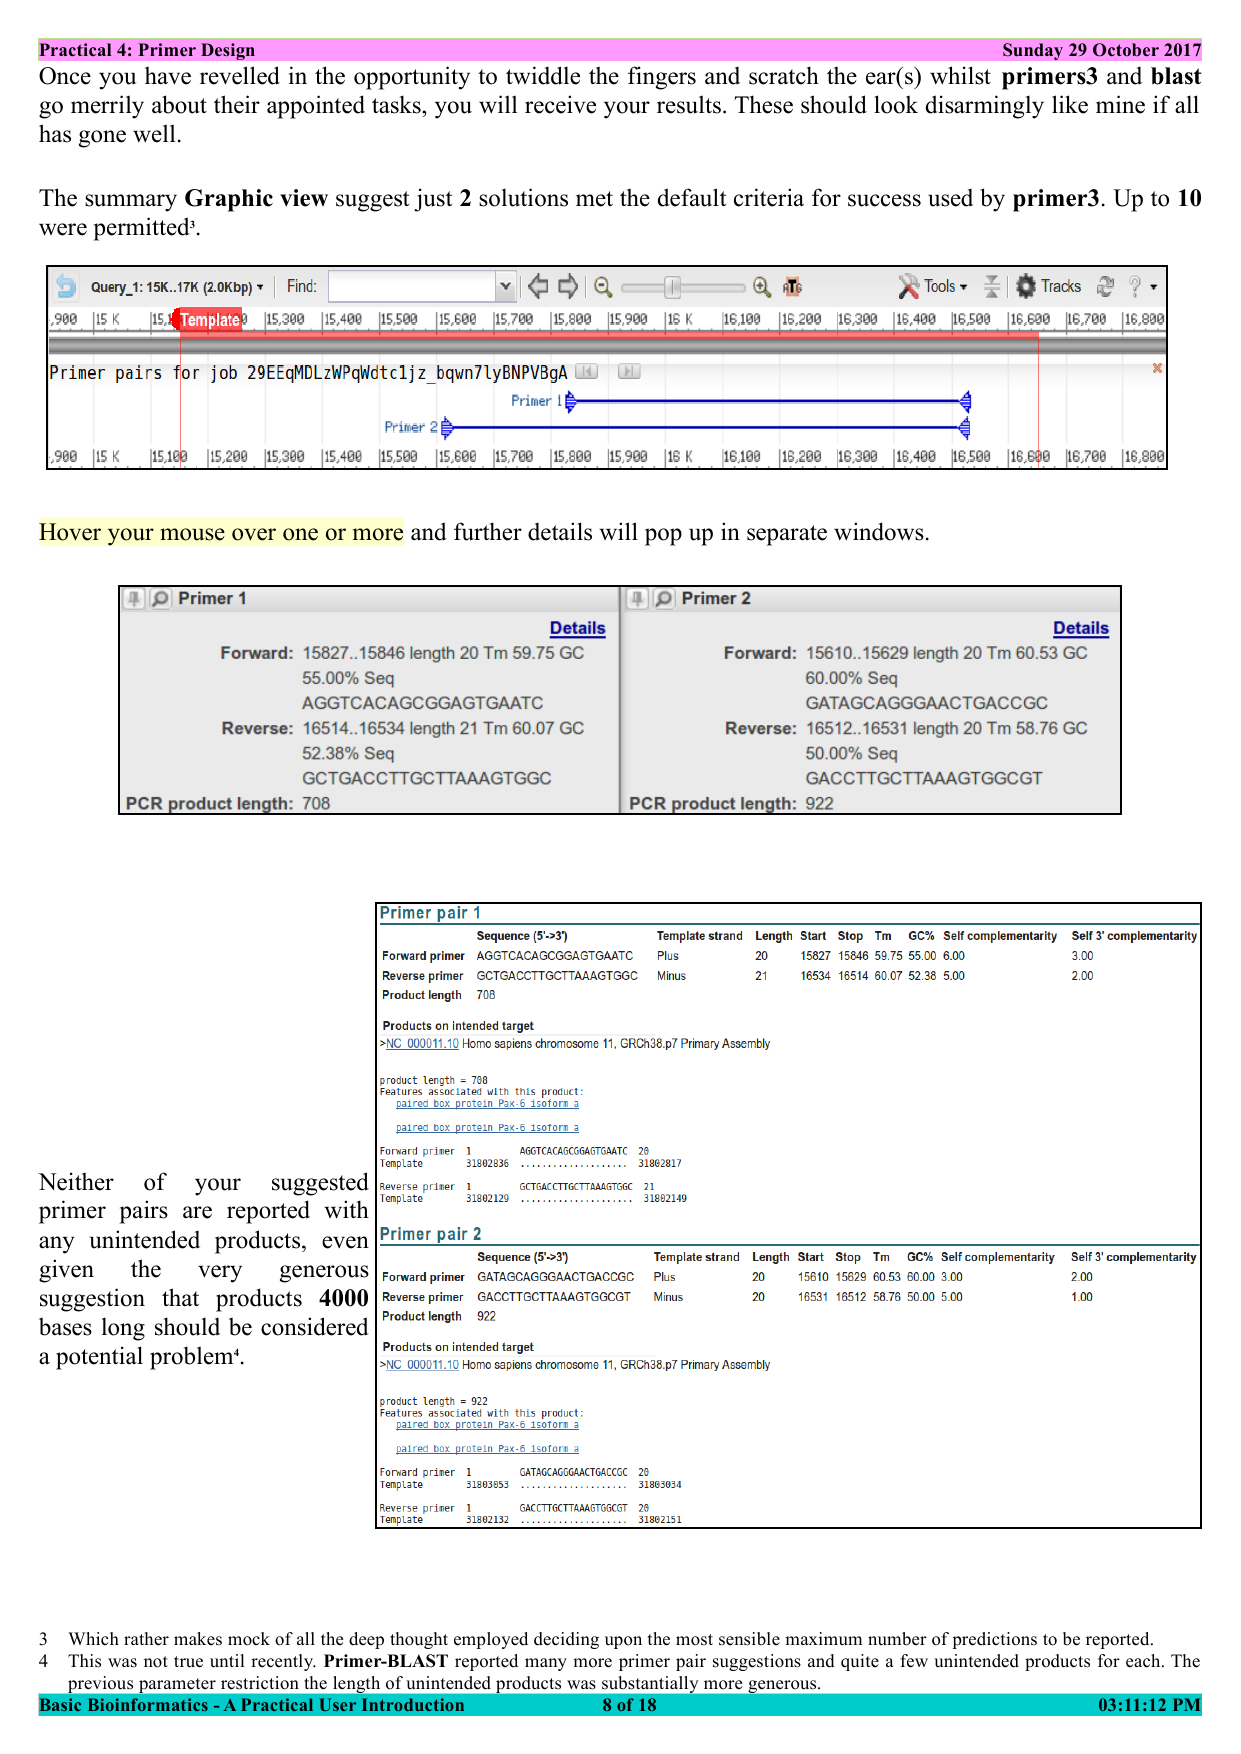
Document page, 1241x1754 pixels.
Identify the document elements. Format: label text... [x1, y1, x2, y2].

text Once you have revelled in the opportunity to twiddle the fingers and scratch the ear(s) whilst primers3 and blast go merrily about their appointed tasks, you will receive your results. These should look disarmingly like mine if all has gone well. [38, 61, 1202, 148]
text Neither of your suggested primer pairs are reported with any unintended products, even given the very generous suggestion that products 4000 bases long should be considered a potential problem. [38, 1166, 375, 1370]
text The summary Graphic view suggest just 2 solutions met the default criteria for success used by primer3. Up to 10 were permitted. [38, 183, 1202, 241]
picture [120, 587, 1120, 813]
picture [48, 267, 1166, 468]
text This was not true until recently. Primer-BLAST reported many more primer pair suggestions and quite a few unintended products for each. The previous parameter restriction the length of unintended products was substantially more generous. [38, 1649, 1202, 1693]
picture [377, 904, 1200, 1527]
text Hover your mouse over one or more and further details will pop up in separate windows. [38, 265, 1202, 546]
text Which rather makes mock of all the deep thought employed deciding upon the most sensible maximum number of predictions to be reported. [38, 1627, 1202, 1649]
